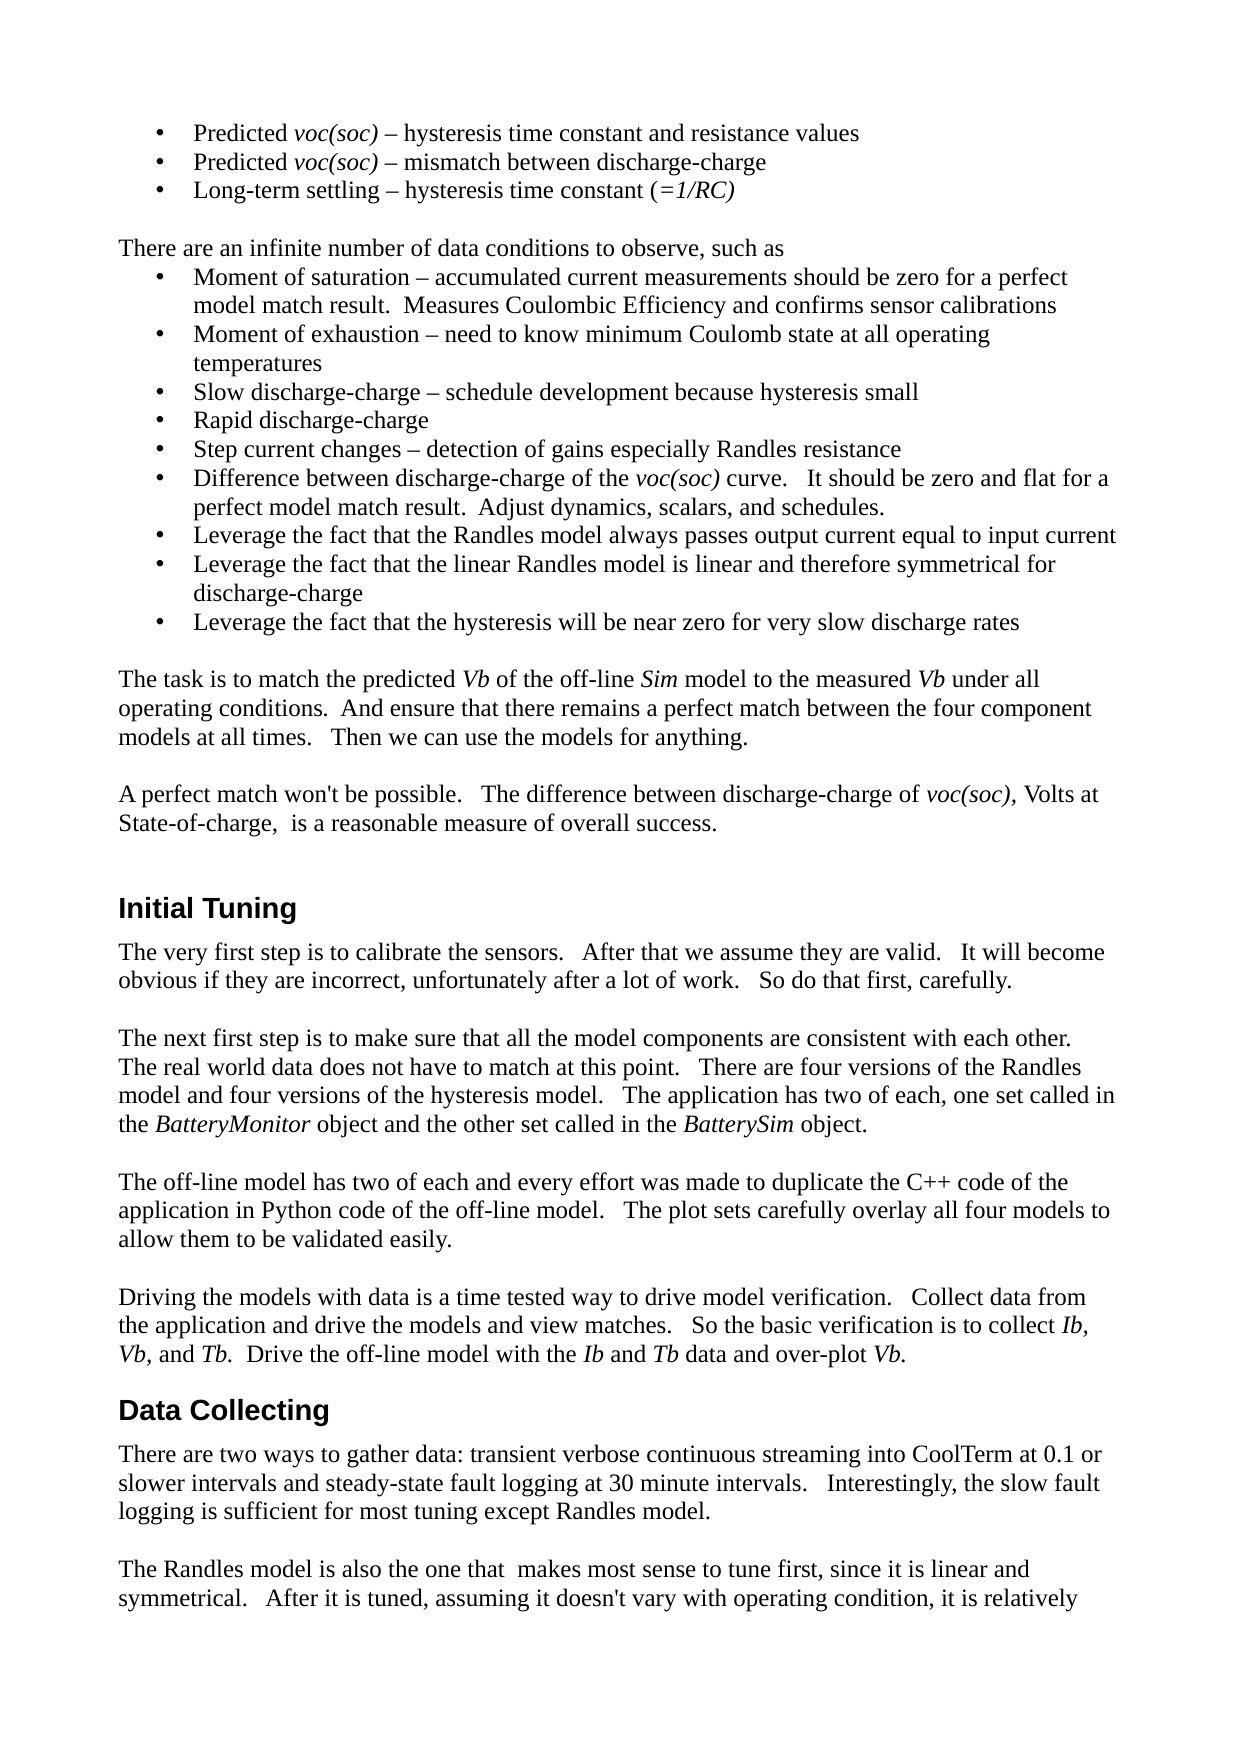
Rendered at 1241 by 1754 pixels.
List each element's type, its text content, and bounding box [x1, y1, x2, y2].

text There are two ways to gather data: transient verbose continuous streaming into CoolTerm at 0.1 or slower intervals and steady-state fault logging at 30 minute intervals. Interestingly, the slow fault logging is sufficient for most tuning except Randles model. [118, 1439, 1122, 1525]
text There are an infinite number of data conditions to observe, such as [118, 233, 1122, 262]
text The next first step is to make sure that all the model components are consistent with each other. The real world data does not have to match at this point. There are four versions of the Randles model and four versions of the hysteresis model. The application has two of each, one set called in the BatteryMonitor object and the other set called in the BatterySim object. [118, 1023, 1122, 1138]
list Leverage the fact that the Randles model always passes output current equal to input current [156, 521, 1122, 549]
text The Randles model is also the one that makes most sense to tune first, since it is linear and symmetrical. After it is tuned, assuming it doesn't vary with operating condition, it is relatively [118, 1554, 1122, 1611]
list Rapid discharge-charge [156, 406, 1122, 434]
text A perfect match won't be possible. The difference between discharge-charge of voc(soc), Volts at State-of-charge, is a reasonable measure of overall success. [118, 779, 1122, 837]
list Step current changes – detection of gains especially Randles resistance [156, 434, 1122, 463]
list Difference between discharge-charge of the voc(soc) curve. It should be zero and flat for a perfect model match result. Adjust dynamics, scalars, and schedules. [156, 463, 1122, 521]
list Leverage the fact that the linear Randles model is linear and therefore symmetrical for discharge-charge [156, 549, 1122, 607]
subtitle Initial Tuning [118, 891, 1122, 924]
list Slow discharge-charge – schedule development because hysteresis small [156, 377, 1122, 406]
text The task is to match the predicted Vb of the off-line Sim model to the measured Vb under all operating conditions. And ensure that there remains a perfect match between the four component models at all times. Then we can use the models for anything. [118, 664, 1122, 751]
list Moment of saturation – accumulated current measurements should be zero for a perfect model match result. Measures Coulombic Efficiency and confirms sensor calibrations [156, 262, 1122, 319]
text The very first step is to calibrate the sensors. After that we assume they are valid. It will become obvious if they are incorrect, unfortunately after a lot of work. So do that first, carefully. [118, 937, 1122, 994]
text The off-line model has two of each and every effort was made to duplicate the C++ code of the application in Python code of the off-line model. The plot sets carefully overlay all four models to allow them to be validated easily. [118, 1167, 1122, 1253]
list Predicted voc(soc) – mismatch between discharge-charge [156, 147, 1122, 176]
list Moment of exhaustion – need to know minimum Coulomb state at all operating temperatures [156, 319, 1122, 377]
subtitle Data Collecting [118, 1393, 1122, 1426]
list Long-term settling – hysteresis time constant (=1/RC) [156, 176, 1122, 204]
list Leverage the fact that the hysteresis will be near zero for very slow discharge rates [156, 607, 1122, 636]
list Predicted voc(soc) – hysteresis time constant and resistance values [156, 118, 1122, 147]
text Driving the models with data is a time tested way to drive model verification. Collect data from the application and drive the models and view matches. So the basic verification is to collect Ib, Vb, and Tb. Drive the off-line model with the Ib and Tb data and over-plot Vb. [118, 1282, 1122, 1368]
